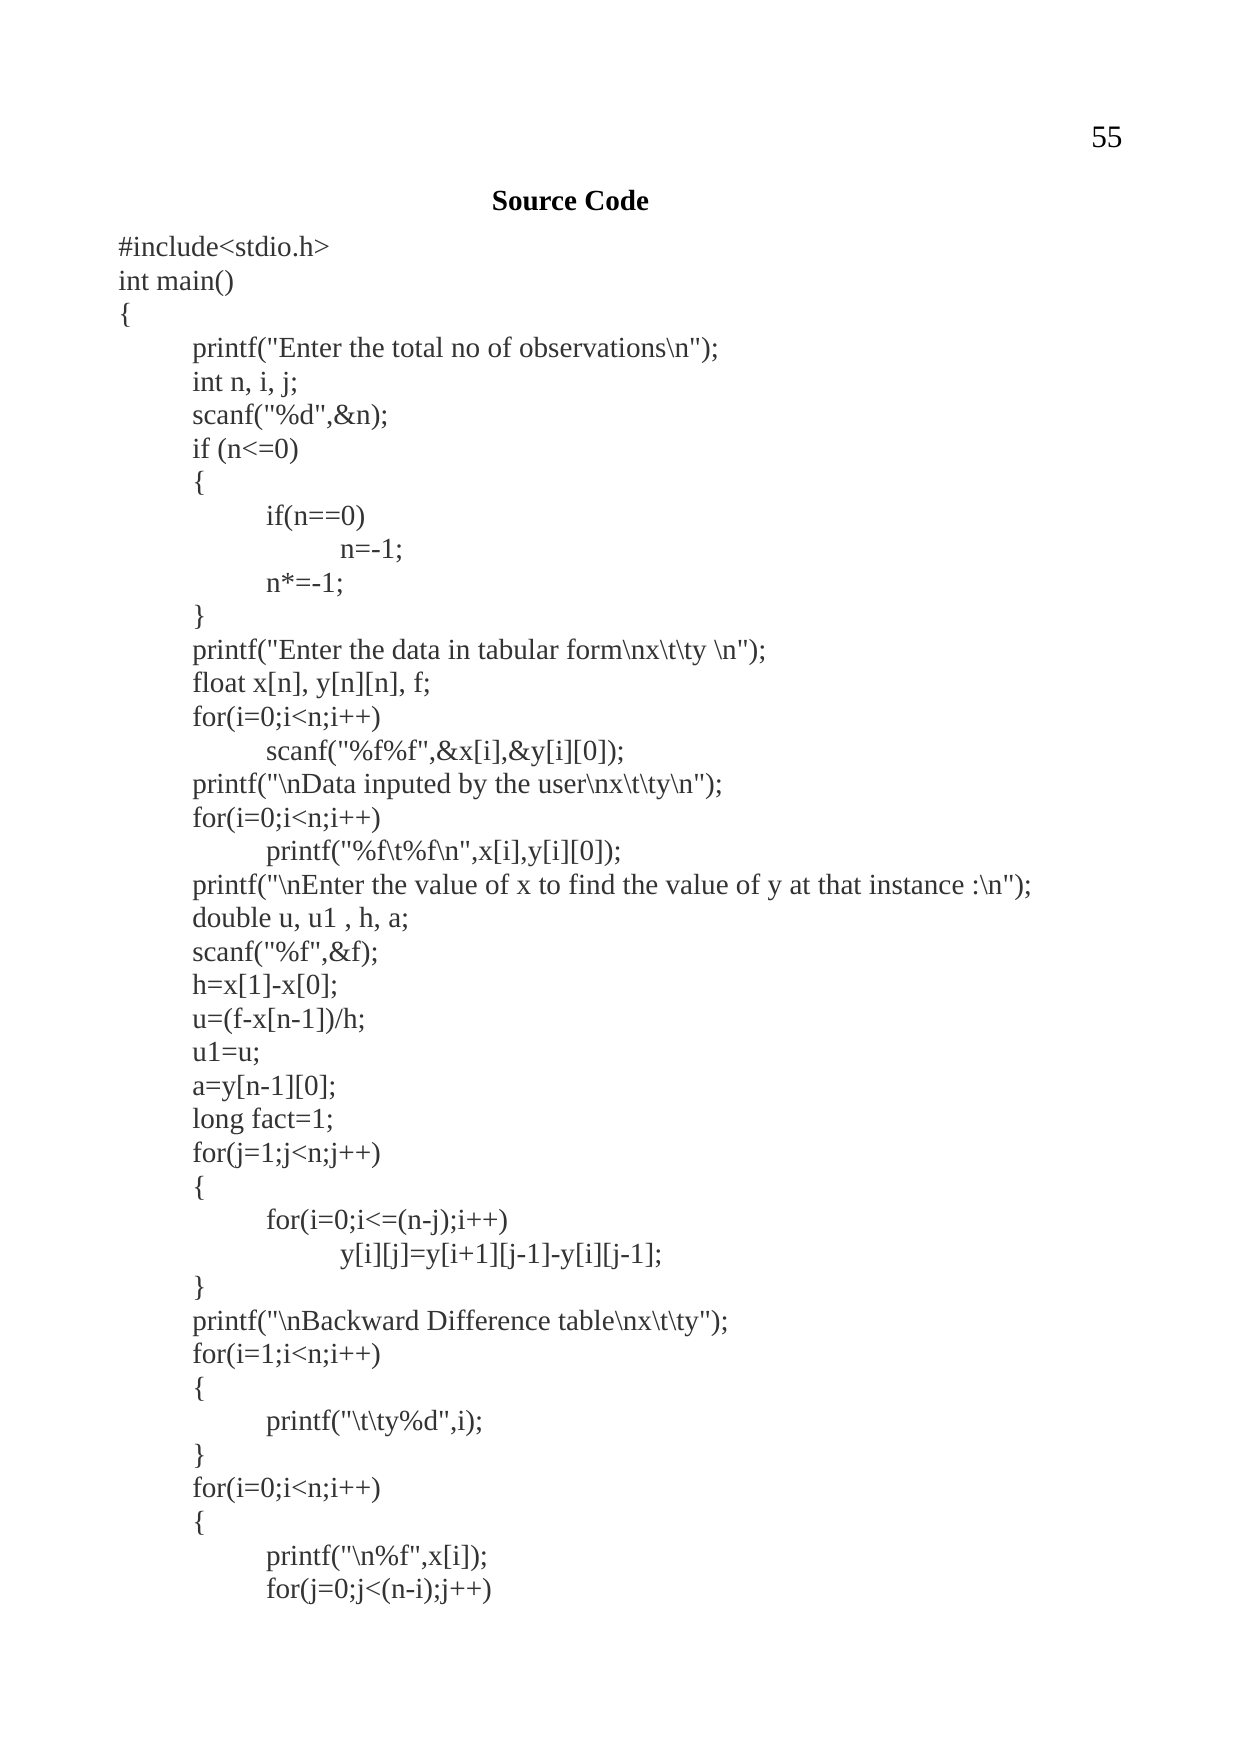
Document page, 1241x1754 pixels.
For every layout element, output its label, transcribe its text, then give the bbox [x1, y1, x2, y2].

text { [118, 464, 1122, 498]
text int main() [118, 263, 1122, 297]
text for(i=0;i<n;i++) [118, 800, 1122, 833]
text { [118, 1370, 1122, 1403]
text printf("Enter the total no of observations\n"); [118, 330, 1122, 364]
text printf("\nBackward Difference table\nx\t\ty"); [118, 1303, 1122, 1336]
text if (n<=0) [118, 431, 1122, 464]
text float x[n], y[n][n], f; [118, 666, 1122, 699]
text printf("Enter the data in tabular form\nx\t\ty \n"); [118, 632, 1122, 666]
text n=-1; [118, 531, 1122, 565]
text u1=u; [118, 1034, 1122, 1068]
text for(i=0;i<n;i++) [118, 1471, 1122, 1504]
text { [118, 1504, 1122, 1538]
text if(n==0) [118, 498, 1122, 531]
text for(j=0;j<(n-i);j++) [118, 1571, 1122, 1605]
text printf("\nData inputed by the user\nx\t\ty\n"); [118, 766, 1122, 800]
text Source Code [492, 183, 978, 217]
text printf("\n%f",x[i]); [118, 1538, 1122, 1571]
text u=(f-x[n-1])/h; [118, 1001, 1122, 1034]
text n*=-1; [118, 565, 1122, 598]
text for(i=1;i<n;i++) [118, 1336, 1122, 1370]
text } [118, 1269, 1122, 1303]
text long fact=1; [118, 1102, 1122, 1135]
text printf("\nEnter the value of x to find the value of y at that instance :\n"); [118, 867, 1122, 900]
text for(i=0;i<=(n-j);i++) [118, 1202, 1122, 1236]
text printf("%f\t%f\n",x[i],y[i][0]); [118, 833, 1122, 867]
text scanf("%f%f",&x[i],&y[i][0]); [118, 733, 1122, 766]
text { [118, 1169, 1122, 1202]
text y[i][j]=y[i+1][j-1]-y[i][j-1]; [118, 1236, 1122, 1269]
text #include<stdio.h> [118, 229, 1122, 263]
text a=y[n-1][0]; [118, 1068, 1122, 1102]
text for(i=0;i<n;i++) [118, 699, 1122, 733]
text scanf("%d",&n); [118, 397, 1122, 431]
text int n, i, j; [118, 364, 1122, 397]
text } [118, 598, 1122, 632]
text h=x[1]-x[0]; [118, 967, 1122, 1001]
text scanf("%f",&f); [118, 934, 1122, 967]
text for(j=1;j<n;j++) [118, 1135, 1122, 1169]
text double u, u1 , h, a; [118, 900, 1122, 934]
text } [118, 1437, 1122, 1471]
text { [118, 297, 1122, 330]
text printf("\t\ty%d",i); [118, 1403, 1122, 1437]
